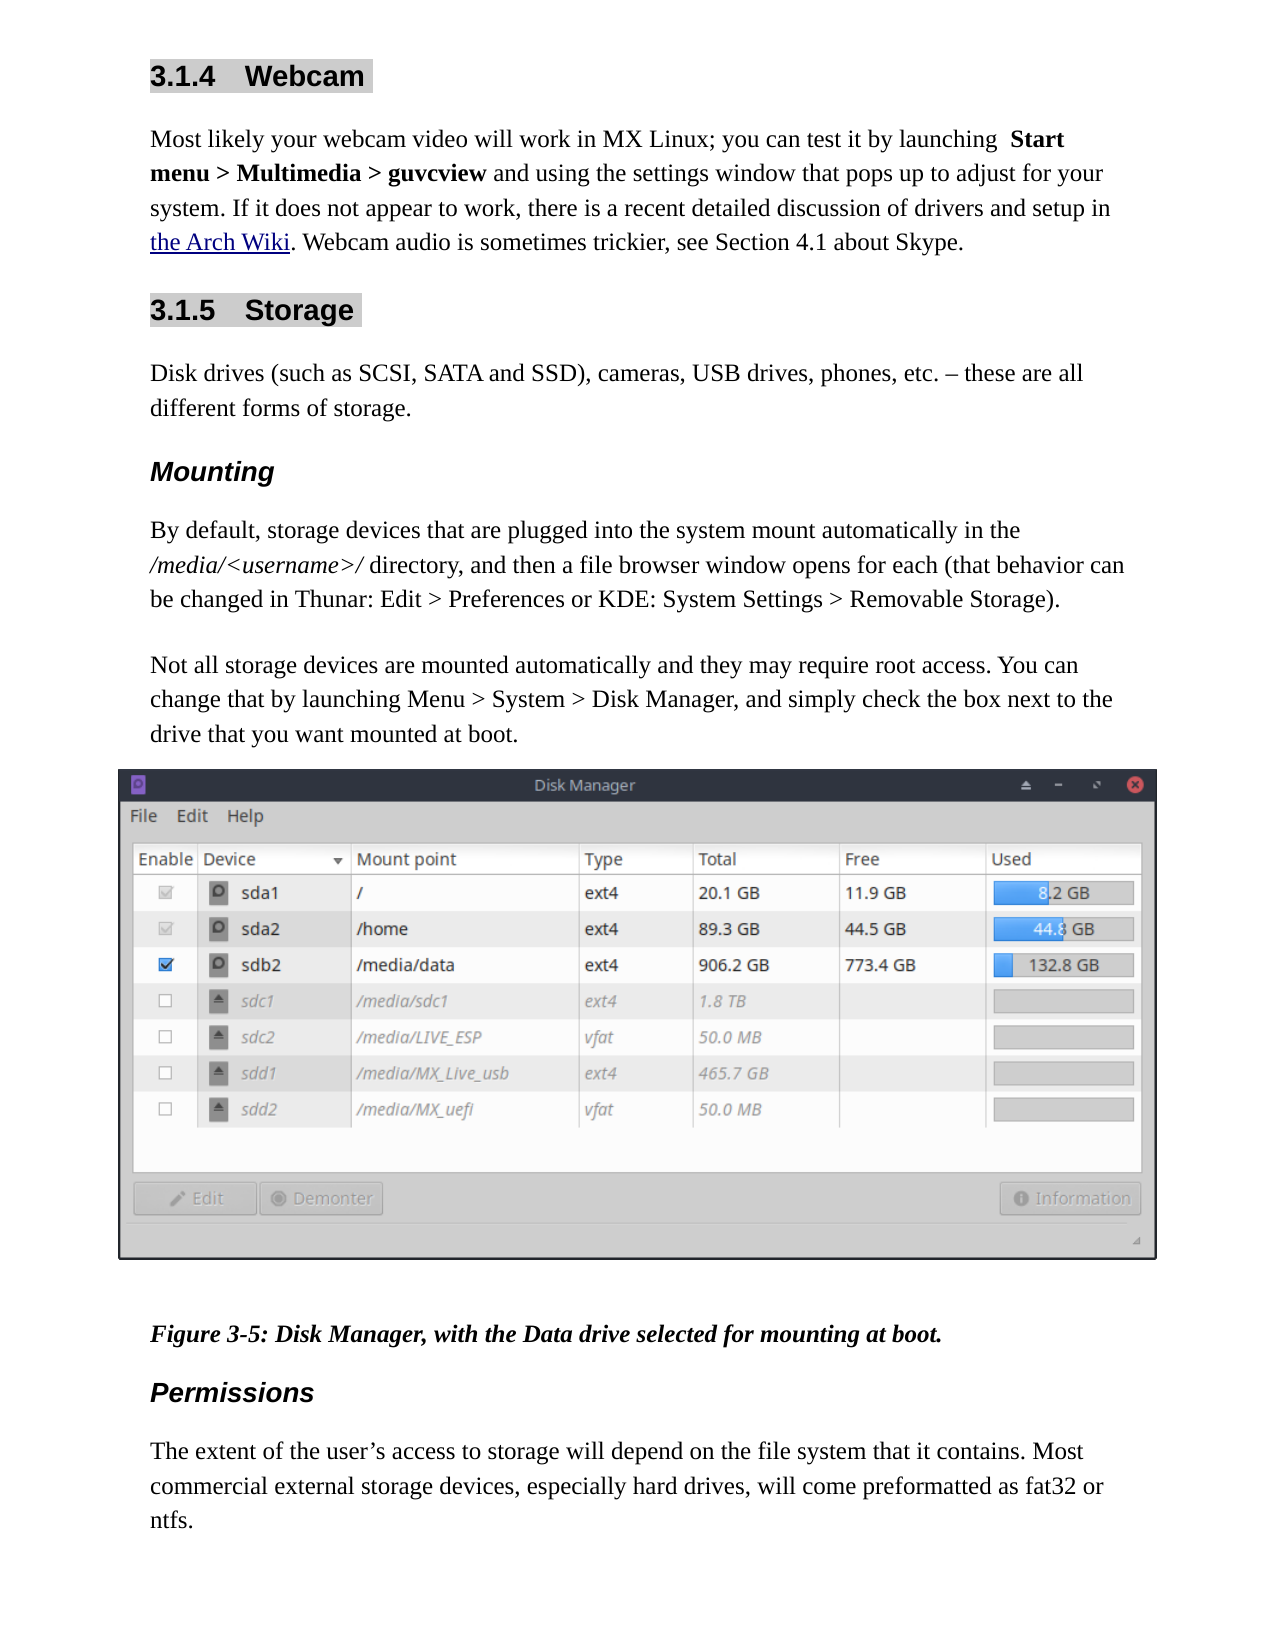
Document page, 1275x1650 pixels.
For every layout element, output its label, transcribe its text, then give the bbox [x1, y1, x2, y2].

subtitle 3.1.5 Storage [362, 293, 1125, 327]
text Figure 3-5: Disk Manager, with the Data drive selected for mounting at boot. [150, 1319, 1125, 1348]
subtitle 3.1.4 Webcam [373, 59, 1125, 93]
picture [118, 769, 1157, 1260]
text Disk drives (such as SCSI, SATA and SSD), cameras, USB drives, phones, etc. – these are all different forms of storage. [150, 358, 1125, 421]
text Not all storage devices are mounted automatically and they may require root access. You can change that by launching Menu > System > Disk Manager, and simply check the box next to the drive that you want mounted at boot. [150, 650, 1125, 748]
text The extent of the user’s access to storage will depend on the file system that it contains. Most commercial external storage devices, especially hard drives, will come preformatted as fat32 or ntfs. [150, 1436, 1125, 1534]
subtitle Permissions [150, 1376, 1125, 1408]
text By default, storage devices that are plugged into the system mount automatically in the /media/<username>/ directory, and then a file browser window opens for each (that behavior can be changed in Thunar: Edit > Preferences or KDE: System Settings > Removable Storage). [150, 515, 1125, 613]
subtitle Mounting [150, 455, 1125, 487]
text Most likely your webcam video will work in MX Linux; you can test it by launching Start menu > Multimedia > guvcview and using the settings window that pops up to adjust for your system. If it does not appear to work, there is a recent detailed discussion of drivers and setup in the Arch Wiki. Webcam audio is sometimes trickier, see Section 4.1 about Skype. [150, 124, 1125, 256]
